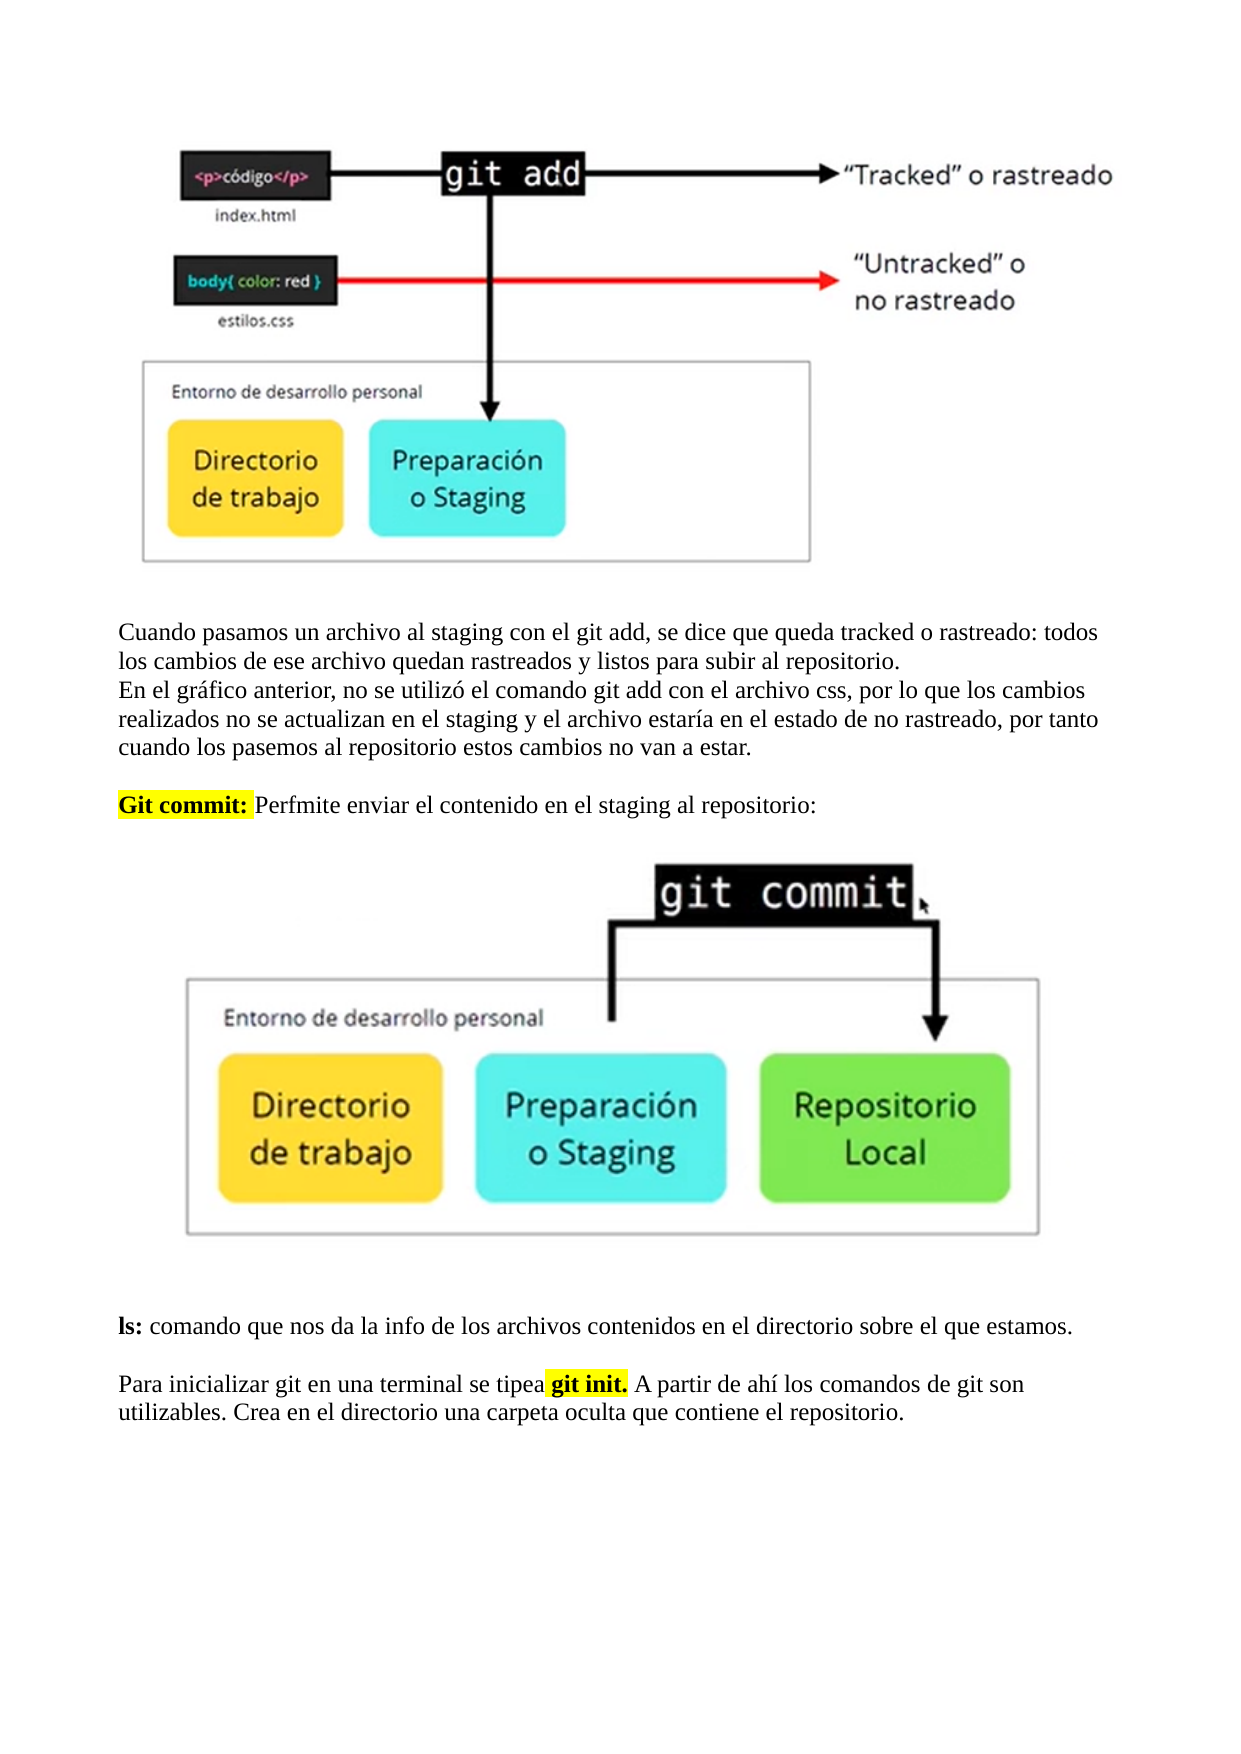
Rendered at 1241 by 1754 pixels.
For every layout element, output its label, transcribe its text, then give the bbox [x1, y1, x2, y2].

text Para inicializar git en una terminal se tipea git init. A partir de ahí los comandos de git son utilizables. Crea en el directorio una carpeta oculta que contiene el repositorio. [118, 1369, 1122, 1426]
picture [118, 118, 1122, 589]
picture [163, 847, 1077, 1254]
text Git commit: Perfmite enviar el contenido en el staging al repositorio: [118, 790, 1122, 819]
text ls: comando que nos da la info de los archivos contenidos en el directorio sobre el que estamos. [118, 1311, 1122, 1340]
text Cuando pasamos un archivo al staging con el git add, se dice que queda tracked o rastreado: todos los cambios de ese archivo quedan rastreados y listos para subir al repositorio. [118, 617, 1122, 675]
text En el gráfico anterior, no se utilizó el comando git add con el archivo css, por lo que los cambios realizados no se actualizan en el staging y el archivo estaría en el estado de no rastreado, por tanto cuando los pasemos al repositorio estos cambios no van a estar. [118, 675, 1122, 761]
